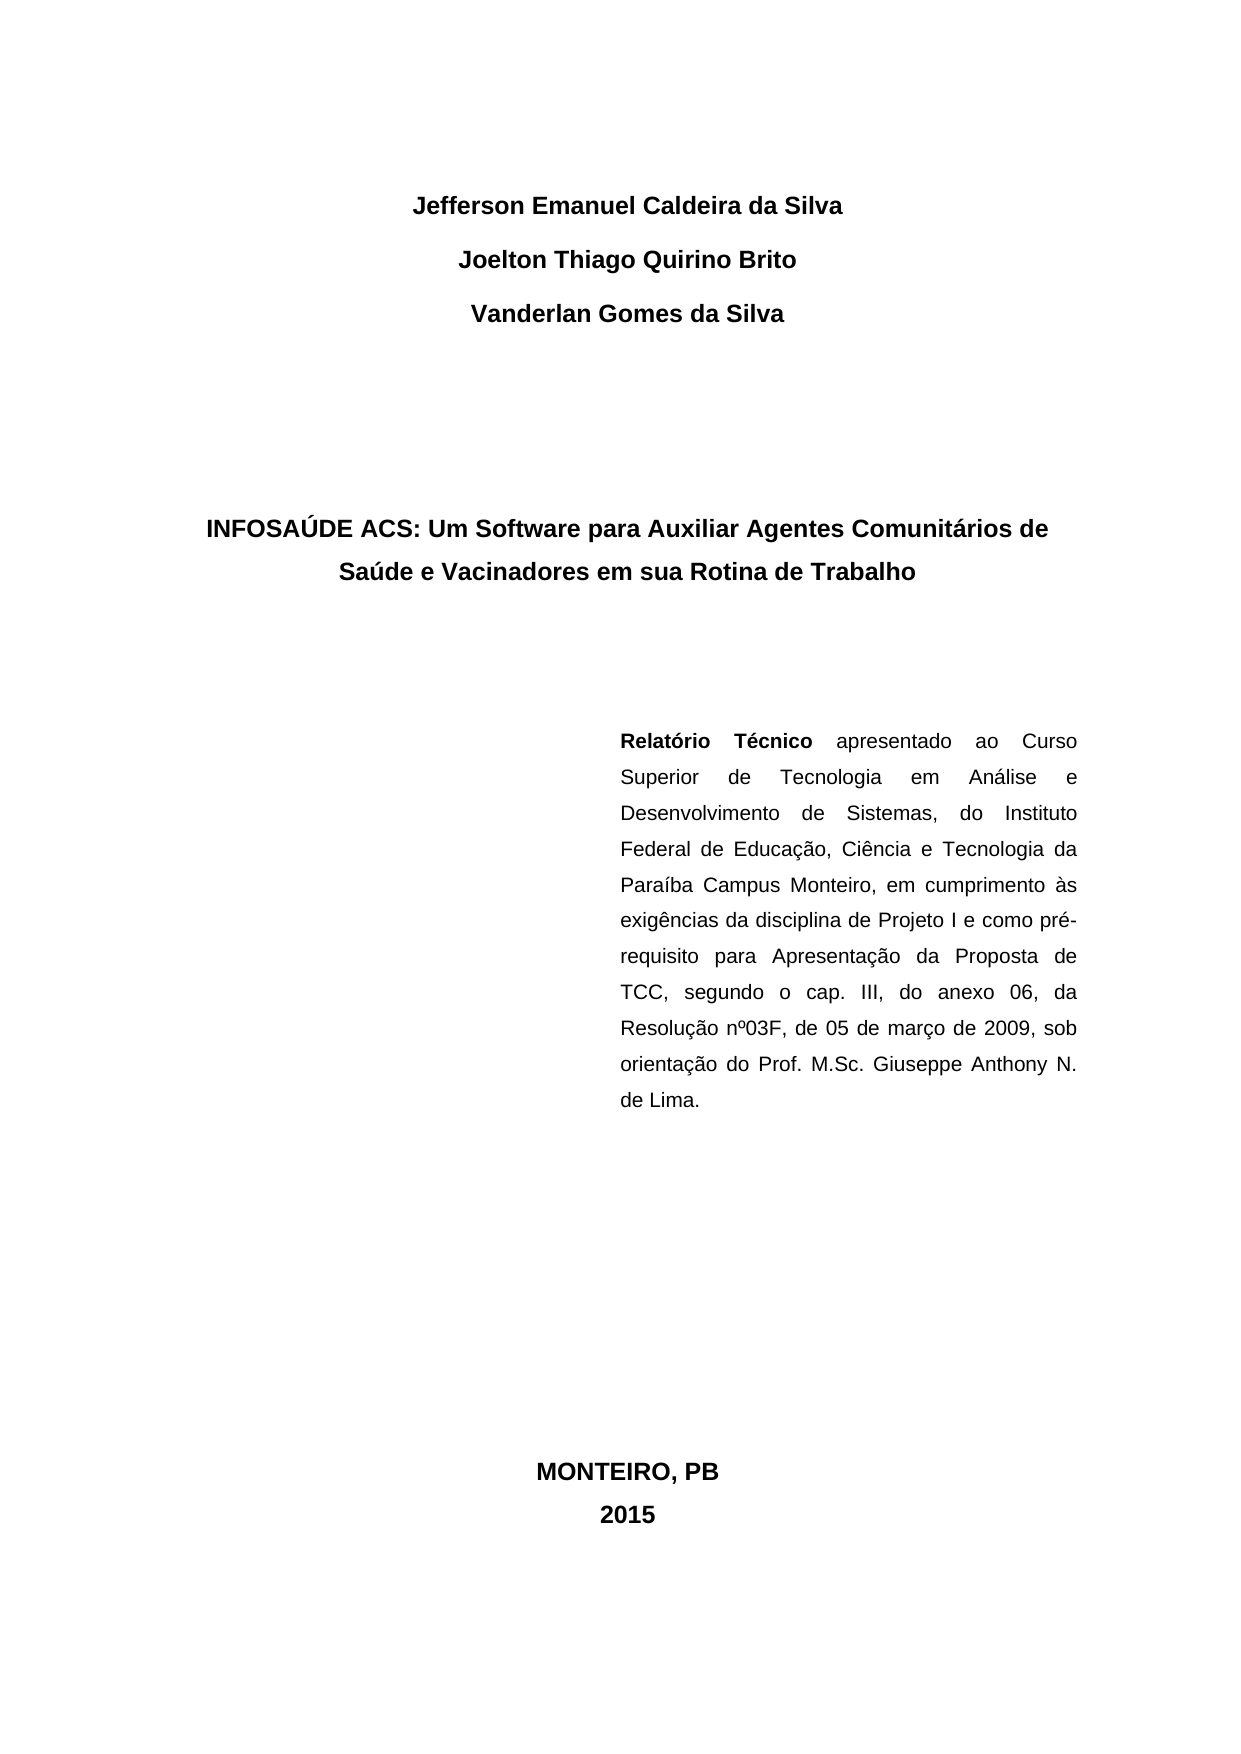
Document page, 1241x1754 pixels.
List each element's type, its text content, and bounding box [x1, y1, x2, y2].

text Relatório Técnico apresentado ao Curso Superior de Tecnologia em Análise e Desenvolvimento de Sistemas, do Instituto Federal de Educação, Ciência e Tecnologia da Paraíba Campus Monteiro, em cumprimento às exigências da disciplina de Projeto I e como pré-requisito para Apresentação da Proposta de TCC, segundo o cap. III, do anexo 06, da Resolução nº03F, de 05 de março de 2009, sob orientação do Prof. M.Sc. Giuseppe Anthony N. de Lima. [620, 729, 1078, 1112]
text Joelton Thiago Quirino Brito [177, 245, 1078, 273]
text MONTEIRO, PB [177, 1457, 1078, 1486]
text Vanderlan Gomes da Silva [177, 298, 1078, 327]
text 2015 [177, 1501, 1078, 1529]
text INFOSAÚDE ACS: Um Software para Auxiliar Agentes Comunitários de Saúde e Vacinadores em sua Rotina de Trabalho [177, 514, 1078, 586]
text Jefferson Emanuel Caldeira da Silva [177, 191, 1078, 219]
